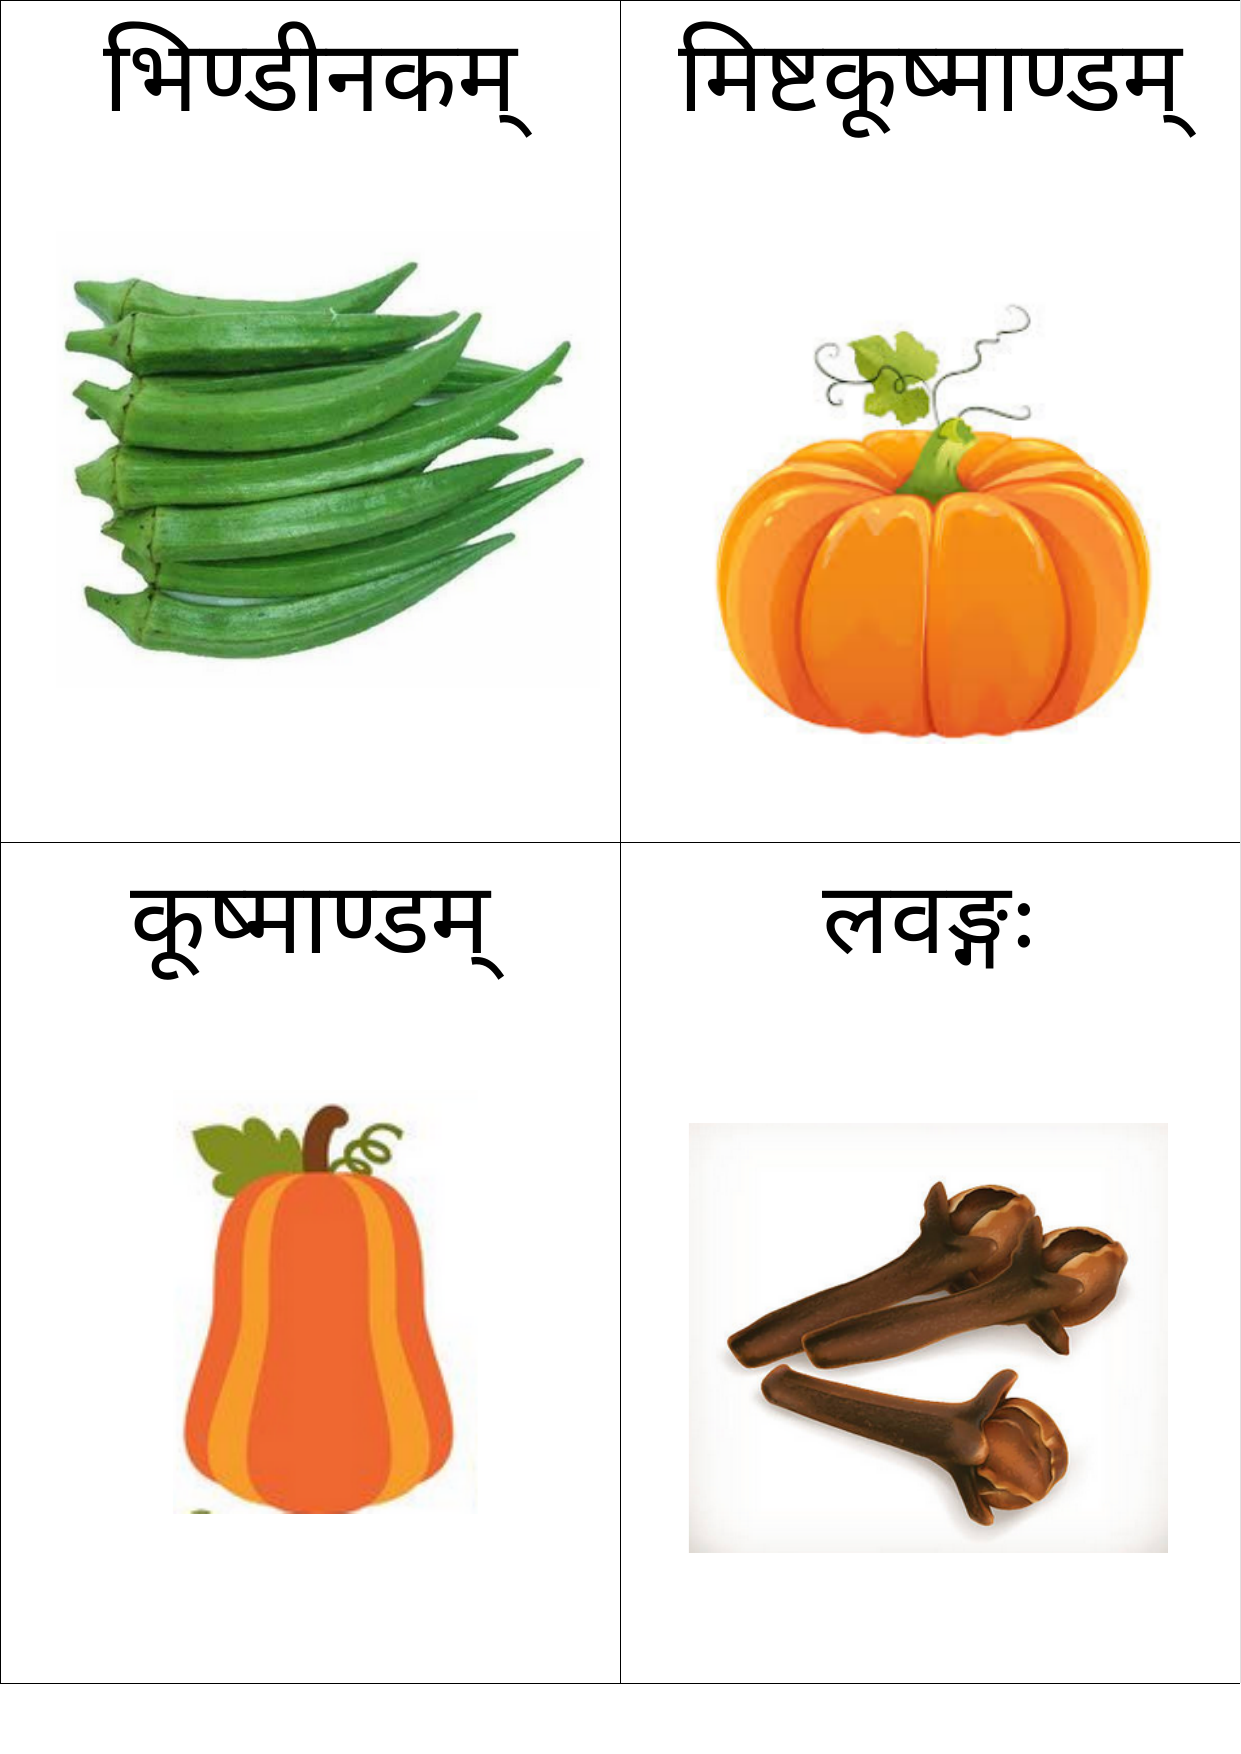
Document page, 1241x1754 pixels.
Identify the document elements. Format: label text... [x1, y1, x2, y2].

table_cell कूष्माण्डम् [1, 843, 620, 1683]
table_cell लवङ्गः [621, 843, 1240, 1683]
table_cell भिण्डीनकम् [1, 1, 620, 842]
picture [55, 231, 601, 688]
picture [706, 297, 1163, 744]
picture [172, 1090, 478, 1514]
table_cell मिष्टकूष्माण्डम् [621, 1, 1240, 842]
picture [688, 1123, 1168, 1553]
